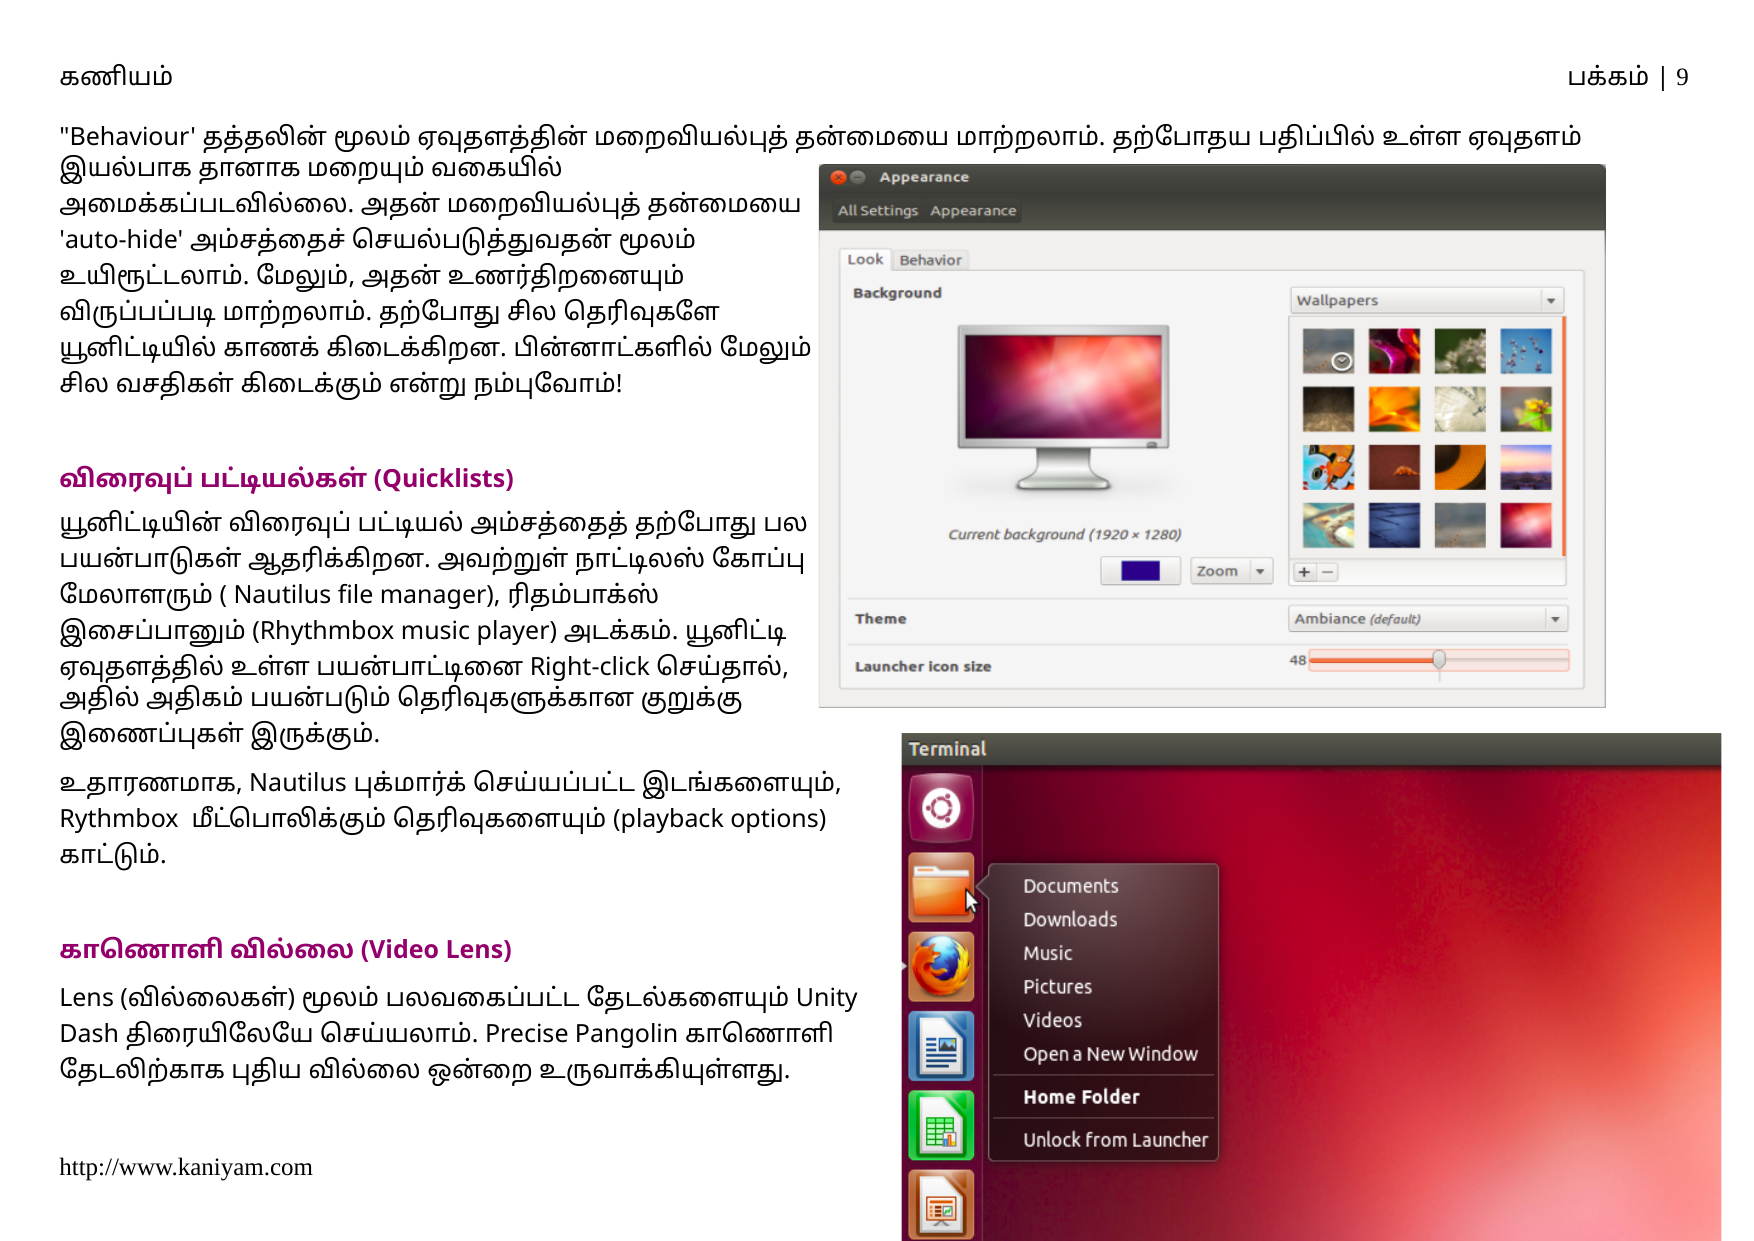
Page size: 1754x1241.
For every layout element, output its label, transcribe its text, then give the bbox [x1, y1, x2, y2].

text [1606, 461, 1695, 497]
picture [901, 733, 1722, 1241]
text Lens (வில்லைகள்) மூலம் பலவகைப்பட்ட தேடல்களையும் Unity Dash திரையிலேயே செய்யலாம். Precise Pangolin காணொளி தேடலிற்காக புதிய வில்லை ஒன்றை உருவாக்கியுள்ளது. [59, 980, 901, 1088]
text விரைவுப் பட்டியல்கள் (Quicklists) [59, 461, 818, 497]
text யூனிட்டியின் விரைவுப் பட்டியல் அம்சத்தைத் தற்போது பல பயன்பாடுகள் ஆதரிக்கிறன. அவற்றுள் நாட்டிலஸ் கோப்பு மேலாளரும் ( Nautilus file manager), ரிதம்பாக்ஸ் இசைப்பானும் (Rhythmbox music player) அடக்கம். யூனிட்டி ஏவுதளத்தில் உள்ள பயன்பாட்டினை Right-click செய்தால், அதில் அதிகம் பயன்படும் தெரிவுகளுக்கான குறுக்கு இணைப்புகள் இருக்கும். [59, 509, 1695, 752]
text உதாரணமாக, Nautilus புக்மார்க் செய்யப்பட்ட இடங்களையும், Rythmbox மீட்பொலிக்கும் தெரிவுகளையும் (playback options) காட்டும். [59, 764, 901, 872]
text காணொளி வில்லை (Video Lens) [59, 931, 901, 967]
text "Behaviour' தத்தலின் மூலம் ஏவுதளத்தின் மறைவியல்புத் தன்மையை மாற்றலாம். தற்போதய பதிப்பில் உள்ள ஏவுதளம் இயல்பாக தானாக மறையும் வகையில் அமைக்கப்படவில்லை. அதன் மறைவியல்புத் தன்மையை 'auto-hide' அம்சத்தைச் செயல்படுத்துவதன் மூலம் உயிரூட்டலாம். மேலும், அதன் உணர்திறனையும் விருப்பப்படி மாற்றலாம். தற்போது சில தெரிவுகளே யூனிட்டியில் காணக் கிடைக்கிறன. பின்னாட்களில் மேலும் சில வசதிகள் கிடைக்கும் என்று நம்புவோம்! [59, 118, 1695, 402]
picture [818, 164, 1606, 708]
